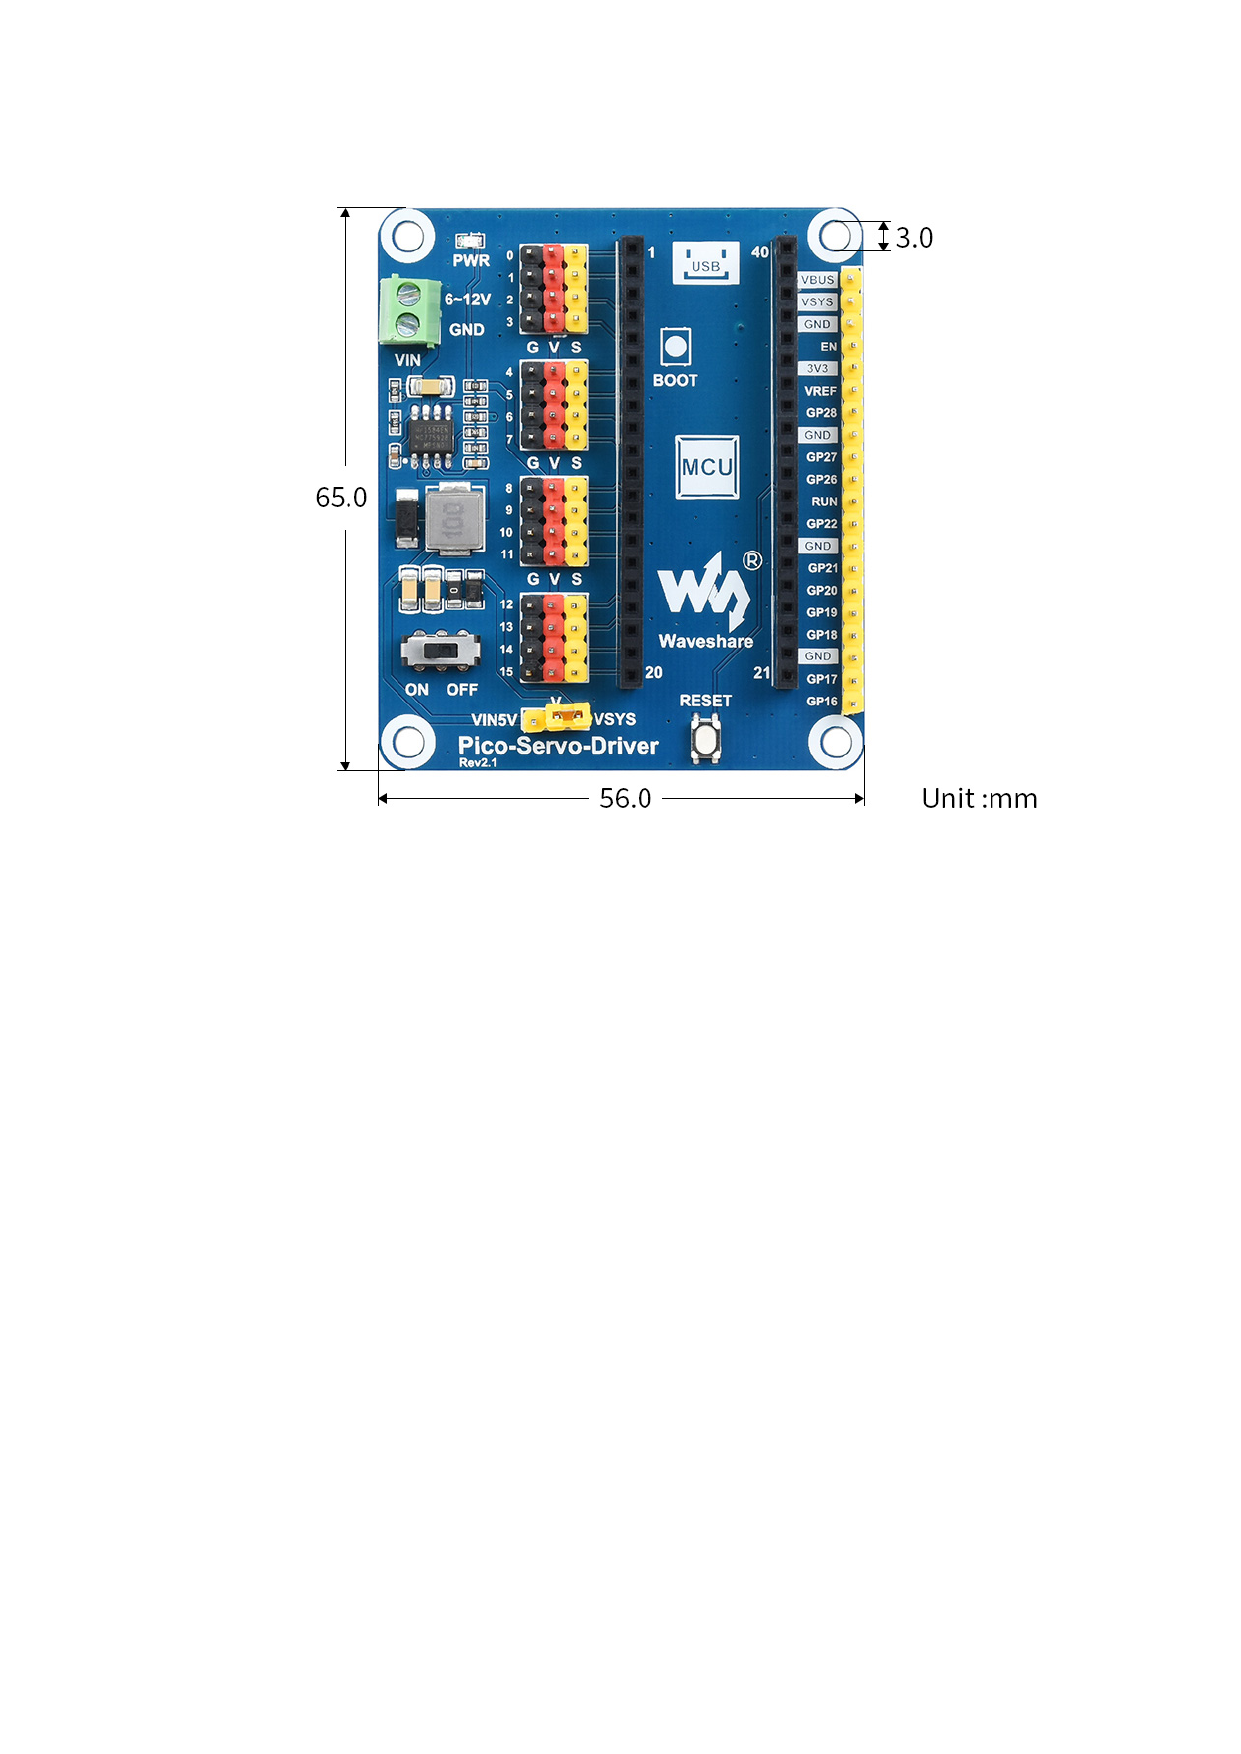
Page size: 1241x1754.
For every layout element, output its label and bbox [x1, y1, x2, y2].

picture [150, 150, 1091, 855]
